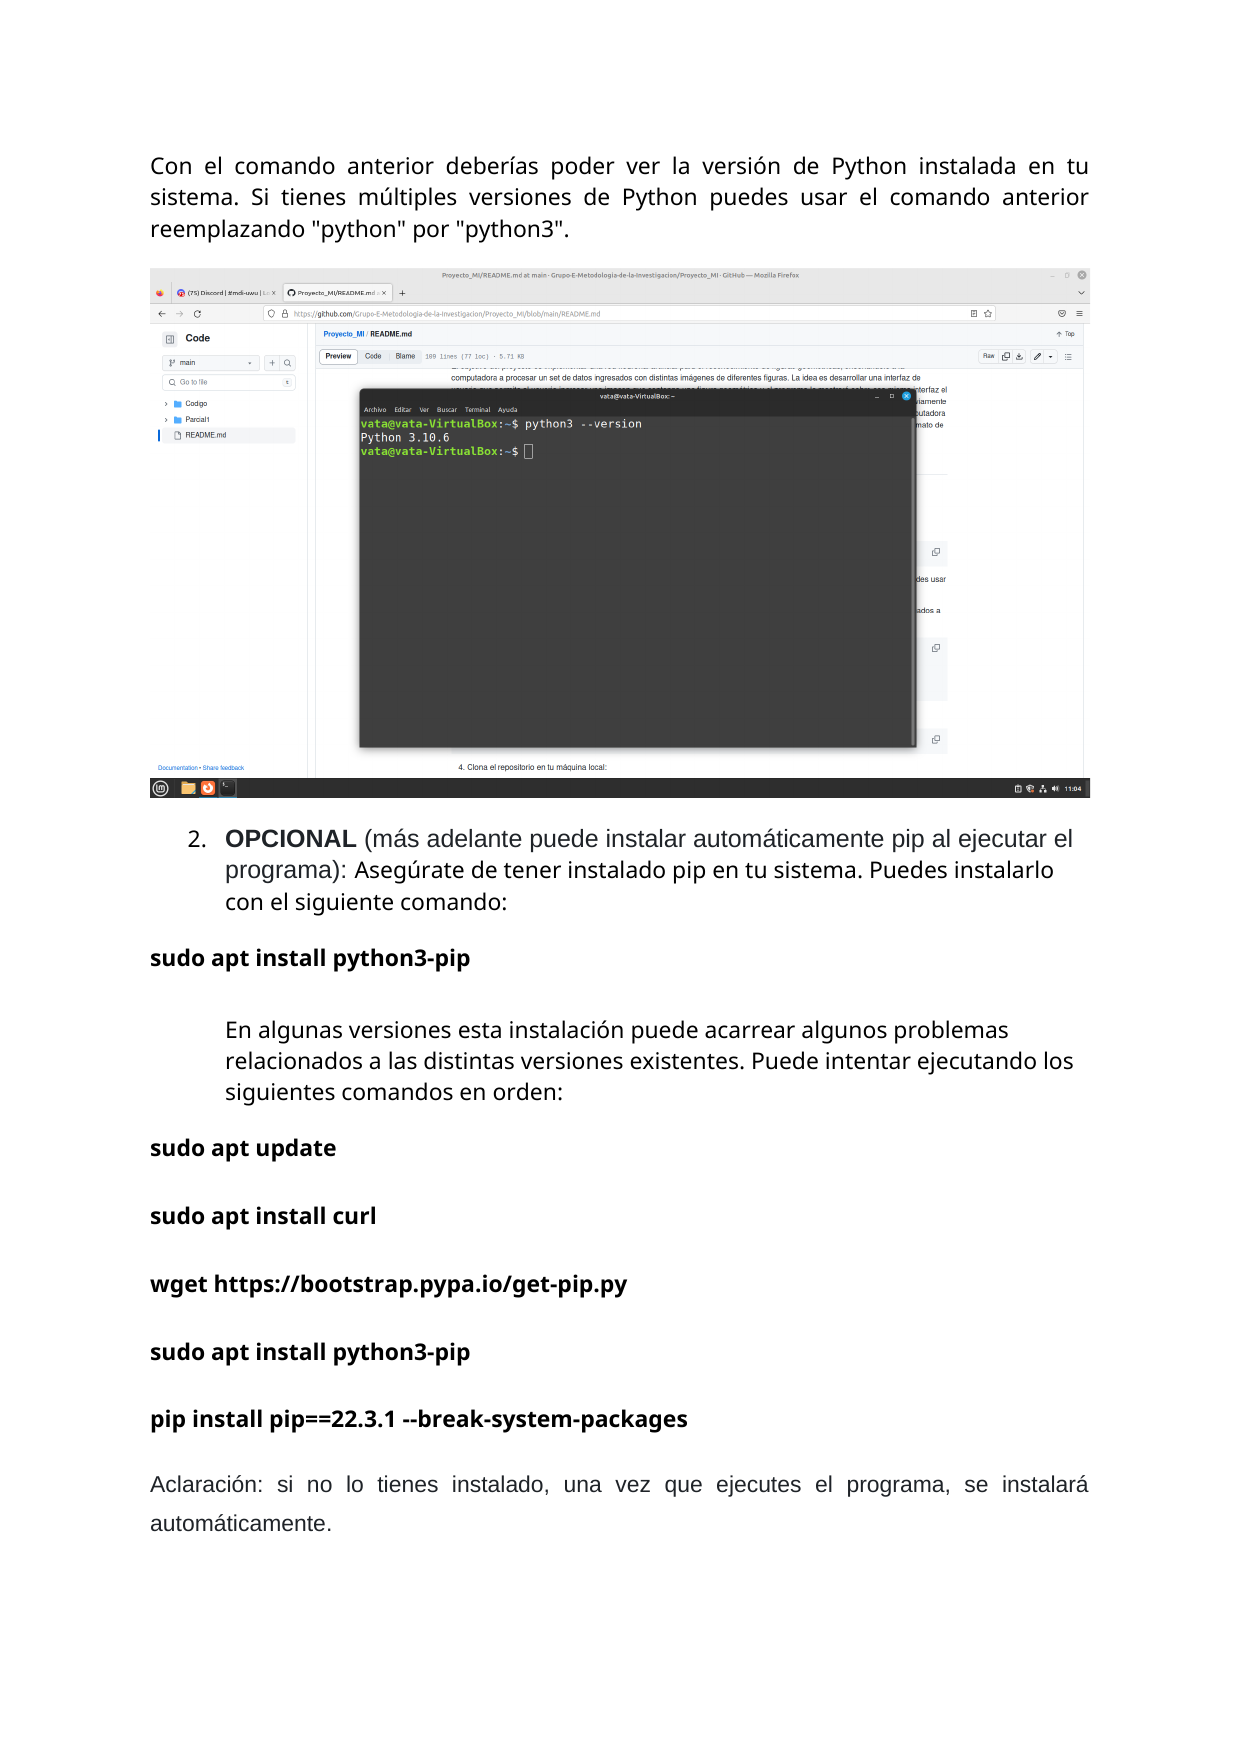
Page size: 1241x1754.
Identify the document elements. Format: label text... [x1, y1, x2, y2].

text Con el comando anterior deberías poder ver la versión de Python instalada en tu sistema. Si tienes múltiples versiones de Python puedes usar el comando anterior reemplazando "python" por "python3". [150, 150, 1090, 244]
text sudo apt update [150, 1132, 1090, 1163]
text En algunas versiones esta instalación puede acarrear algunos problemas relacionados a las distintas versiones existentes. Puede intentar ejecutando los siguientes comandos en orden: [225, 1013, 1090, 1107]
text sudo apt install python3-pip [150, 942, 1090, 973]
text sudo apt install curl [150, 1200, 1090, 1231]
text wget https://bootstrap.pypa.io/get-pip.py [150, 1268, 1090, 1299]
picture [150, 268, 1091, 798]
list OPCIONAL (más adelante puede instalar automáticamente pip al ejecutar el programa): Asegúrate de tener instalado pip en tu sistema. Puedes instalarlo con el siguiente comando: [187, 823, 1090, 917]
text sudo apt install python3-pip [150, 1335, 1090, 1367]
text Aclaración: si no lo tienes instalado, una vez que ejecutes el programa, se instalará automáticamente. [150, 1471, 1090, 1537]
text pip install pip==22.3.1 --break-system-packages [150, 1403, 1090, 1434]
